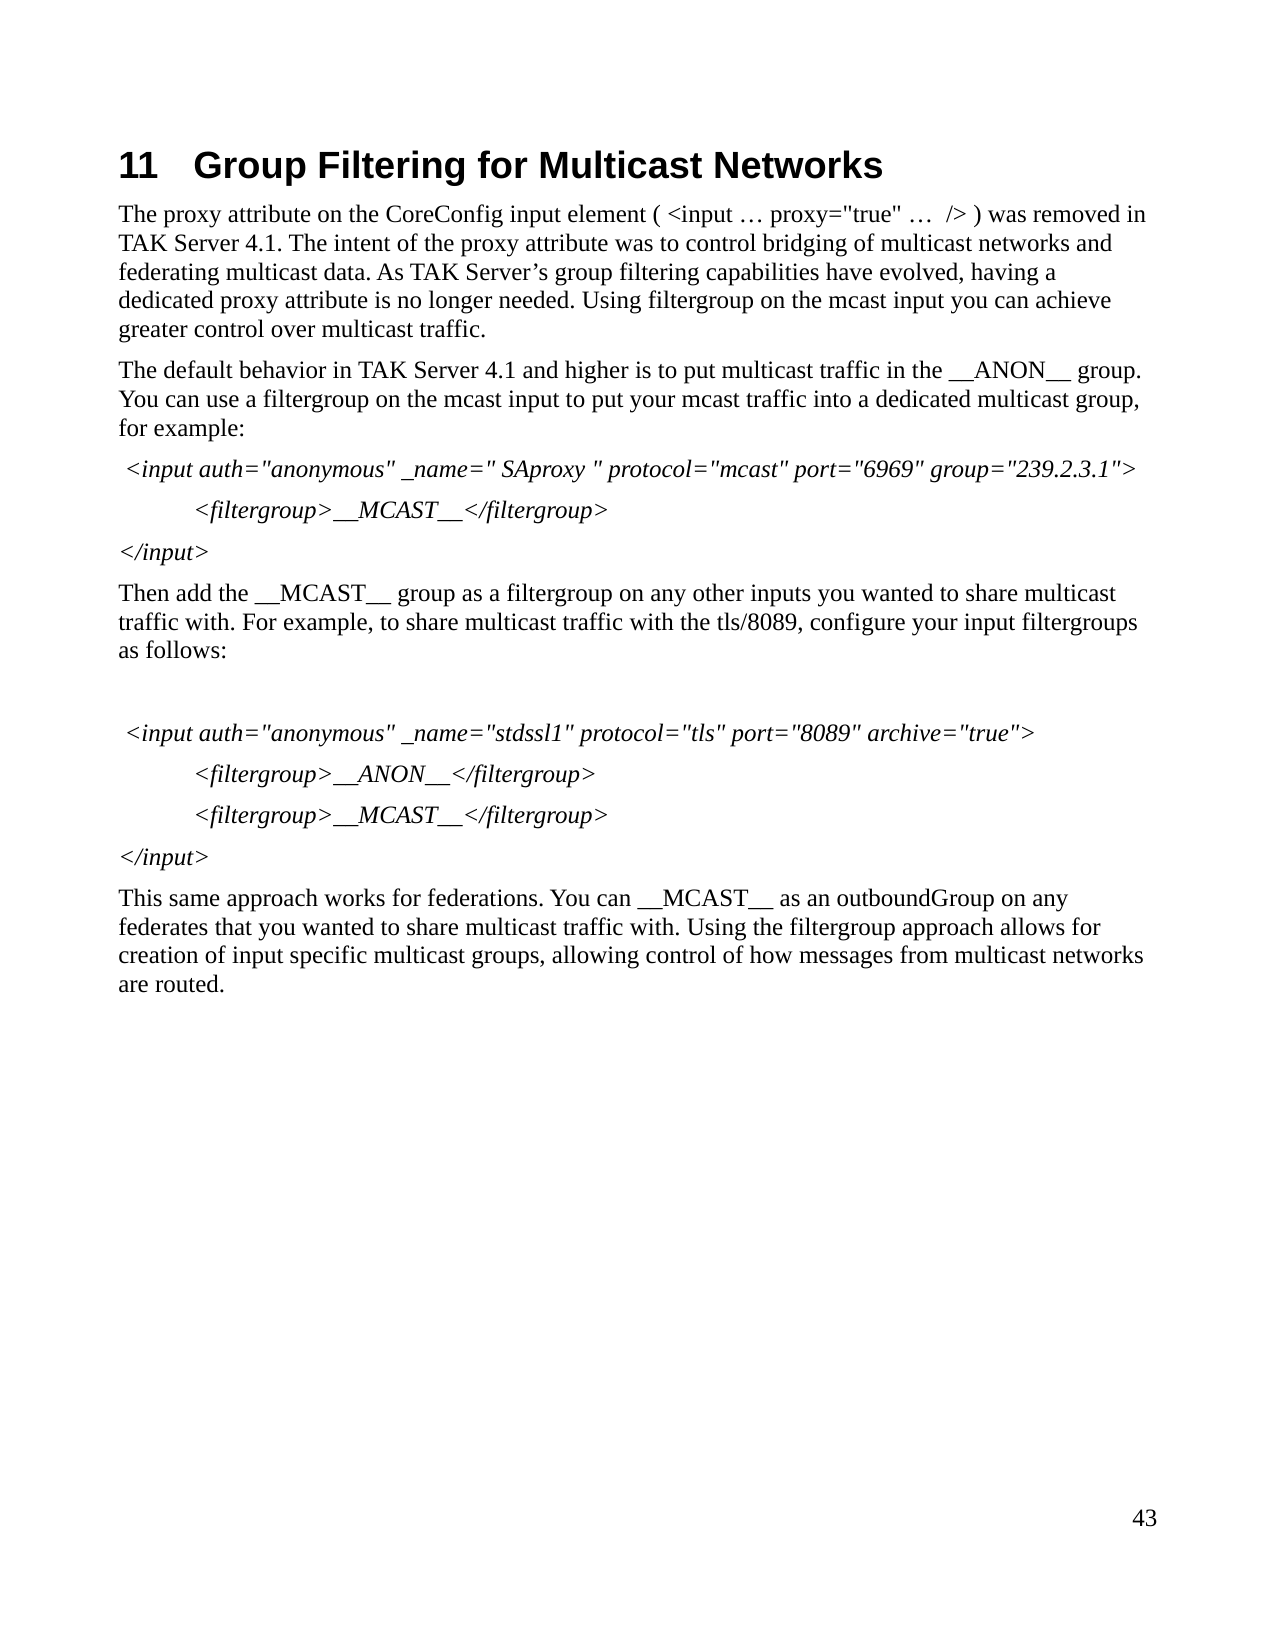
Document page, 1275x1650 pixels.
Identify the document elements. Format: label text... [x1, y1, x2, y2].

text <filtergroup>__ANON__</filtergroup> [118, 759, 1157, 788]
text The proxy attribute on the CoreConfig input element ( <input … proxy="true" … /> ) was removed in TAK Server 4.1. The intent of the proxy attribute was to control bridging of multicast networks and federating multicast data. As TAK Server’s group filtering capabilities have evolved, having a dedicated proxy attribute is no longer needed. Using filtergroup on the mcast input you can achieve greater control over multicast traffic. [118, 199, 1157, 343]
text <input auth="anonymous" _name=" SAproxy " protocol="mcast" port="6969" group="239.2.3.1"> [118, 454, 1157, 483]
subtitle Group Filtering for Multicast Networks [118, 143, 1157, 187]
text This same approach works for federations. You can __MCAST__ as an outboundGroup on any federates that you wanted to share multicast traffic with. Using the filtergroup approach allows for creation of input specific multicast groups, allowing control of how messages from multicast networks are routed. [118, 883, 1157, 998]
text </input> [118, 537, 1157, 566]
text </input> [118, 842, 1157, 871]
text <filtergroup>__MCAST__</filtergroup> [118, 801, 1157, 829]
text <input auth="anonymous" _name="stdssl1" protocol="tls" port="8089" archive="true"> [118, 718, 1157, 747]
text <filtergroup>__MCAST__</filtergroup> [118, 496, 1157, 524]
text Then add the __MCAST__ group as a filtergroup on any other inputs you wanted to share multicast traffic with. For example, to share multicast traffic with the tls/8089, configure your input filtergroups as follows: [118, 578, 1157, 664]
text The default behavior in TAK Server 4.1 and higher is to put multicast traffic in the __ANON__ group. You can use a filtergroup on the mcast input to put your mcast traffic into a dedicated multicast group, for example: [118, 356, 1157, 442]
